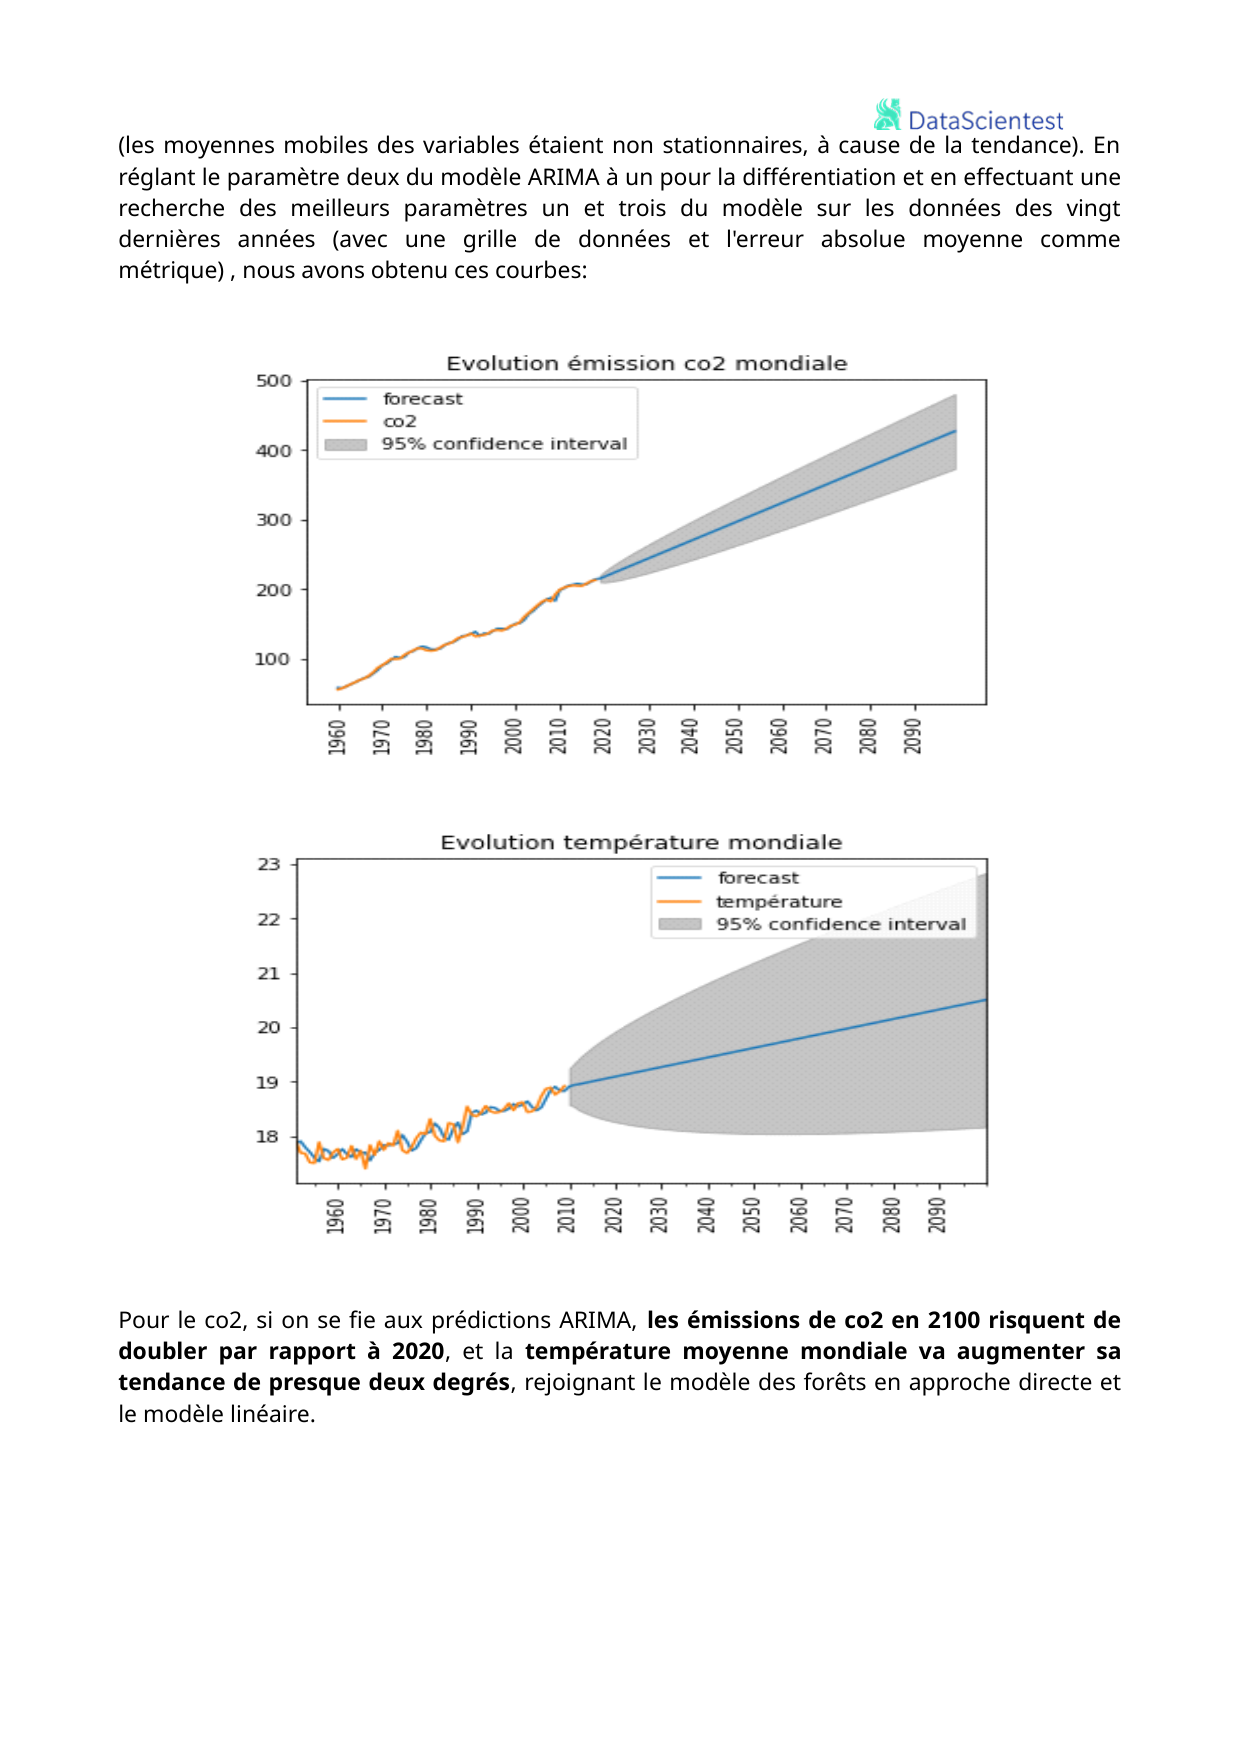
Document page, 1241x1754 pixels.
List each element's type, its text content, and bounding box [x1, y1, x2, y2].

text (les moyennes mobiles des variables étaient non stationnaires, à cause de la tendance). En réglant le paramètre deux du modèle ARIMA à un pour la différentiation et en effectuant une recherche des meilleurs paramètres un et trois du modèle sur les données des vingt dernières années (avec une grille de données et l'erreur absolue moyenne comme métrique) , nous avons obtenu ces courbes: [118, 129, 1122, 286]
text Pour le co2, si on se fie aux prédictions ARIMA, les émissions de co2 en 2100 risquent de doubler par rapport à 2020, et la température moyenne mondiale va augmenter sa tendance de presque deux degrés, rejoignant le modèle des forêts en approche directe et le modèle linéaire. [118, 1304, 1122, 1429]
